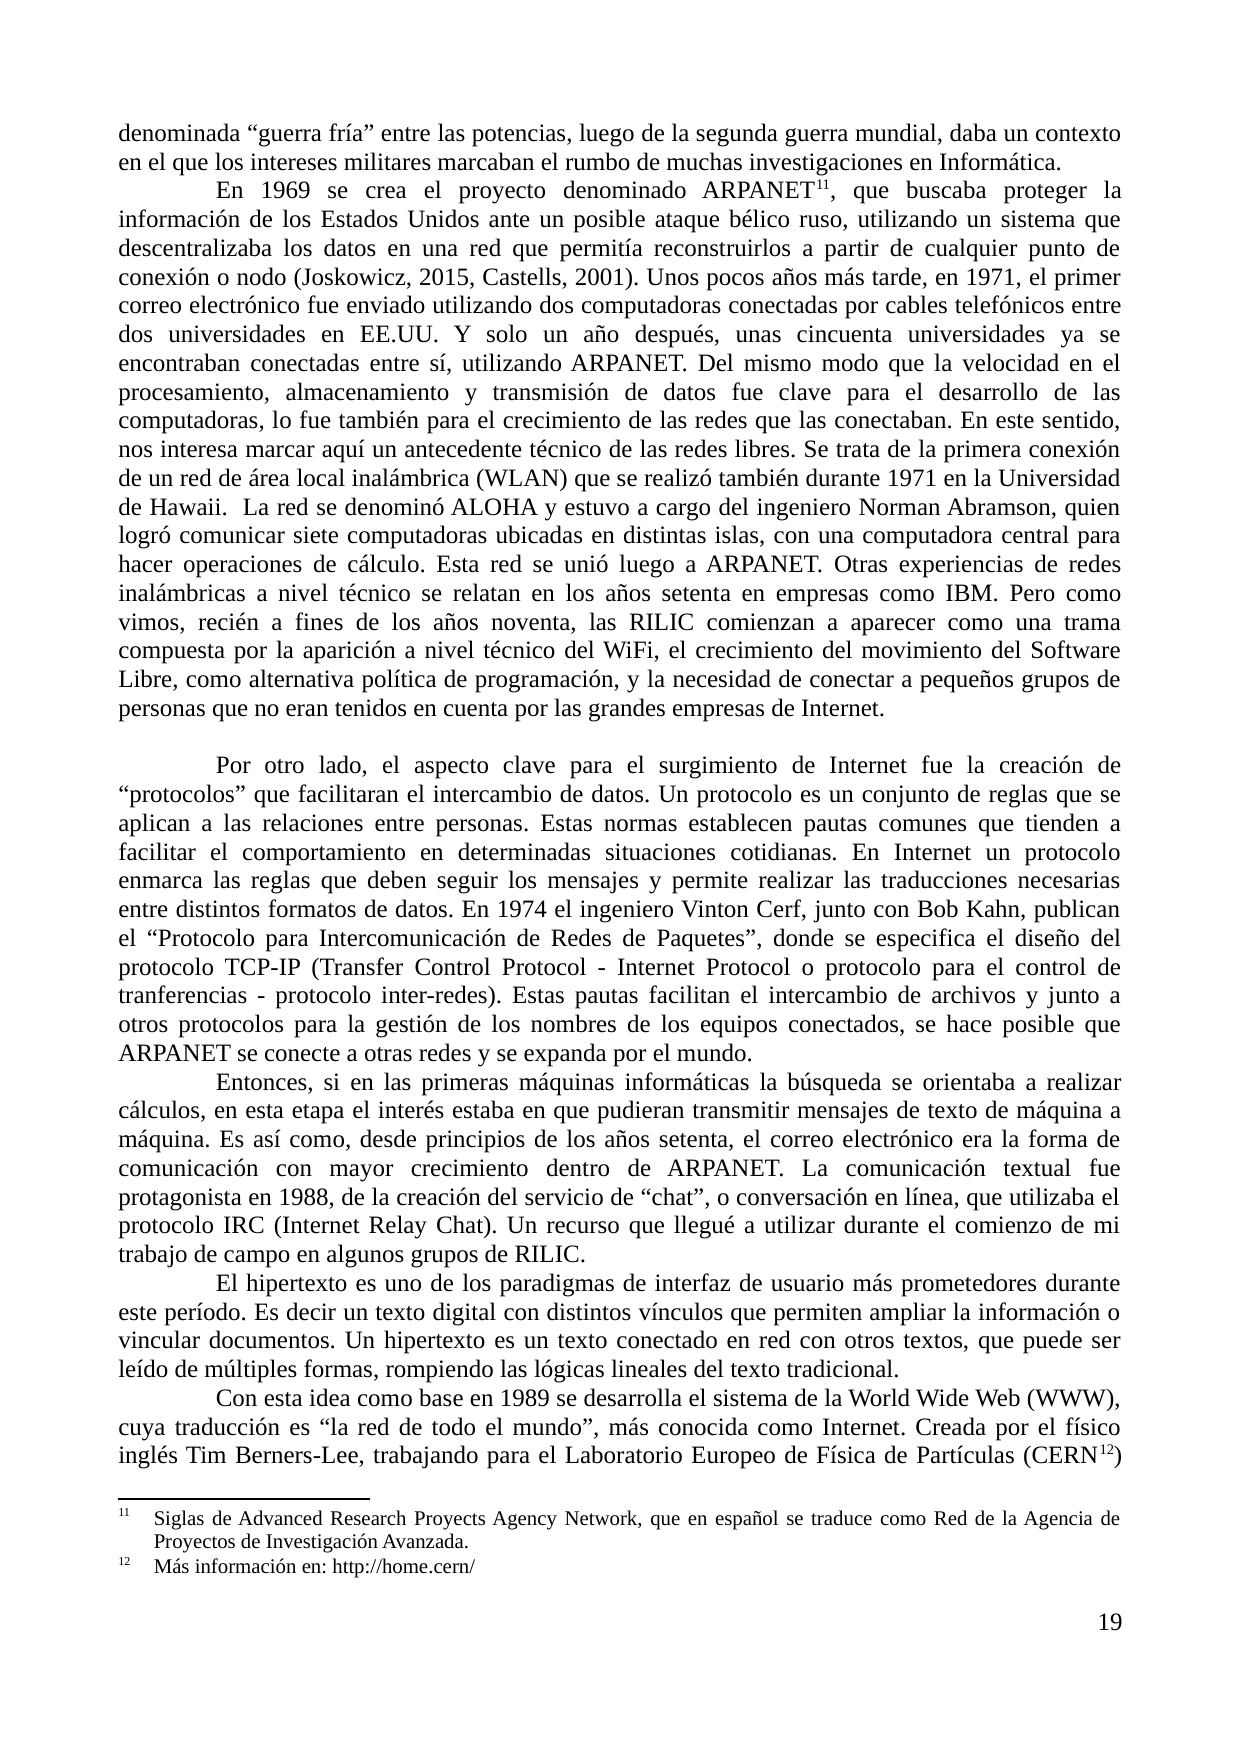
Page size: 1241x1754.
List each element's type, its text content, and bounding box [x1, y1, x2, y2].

text Con esta idea como base en 1989 se desarrolla el sistema de la World Wide Web (WWW), cuya traducción es “la red de todo el mundo”, más conocida como Internet. Creada por el físico inglés Tim Berners-Lee, trabajando para el Laboratorio Europeo de Física de Partículas (CERN) con sede en Suiza, llevó a la práctica algunas ideas anteriores sobre el manejo de información hipertextual. El equipo de Berners-Lee desarrolló el lenguaje de programación HTML (HyperText Markup Language) o lenguaje de etiquetas de hipertexto, el protocolo de transferencia de datos HTTP (HyperText Transfer Protocol) y el sistema de localización de objetos en la web URL (Uniform Resource Locator). Todas estas herramientas facilitarían el intercambio de archivos y textos en la red. El CERN era por ese entonces un nodo de Internet en Europa y distribuyó en forma pública y gratuita estos desarrollos. En poco tiempo se desarrollaron varios “navegadores web”, que eran programas que permitían leer las páginas de la web con forma de grandes hipertextos. Luego los gráficos aparecieron de la mano de “Mosaic”, un navegador web desarrollado en 1993 por un equipo liderado por Marc Andreessen, en la Universidad de Illinois. Inmediatamente le siguieron otros navegadores como el “Netscape” en 1994 y el “Explorer” de Microsoft en 1995. [118, 1383, 1122, 1469]
text El hipertexto es uno de los paradigmas de interfaz de usuario más prometedores durante este período. Es decir un texto digital con distintos vínculos que permiten ampliar la información o vincular documentos. Un hipertexto es un texto conectado en red con otros textos, que puede ser leído de múltiples formas, rompiendo las lógicas lineales del texto tradicional. [118, 1268, 1122, 1383]
text Siglas de Advanced Research Proyects Agency Network, que en español se traduce como Red de la Agencia de Proyectos de Investigación Avanzada. [118, 1505, 1122, 1553]
text denominada “guerra fría” entre las potencias, luego de la segunda guerra mundial, daba un contexto en el que los intereses militares marcaban el rumbo de muchas investigaciones en Informática. [118, 118, 1122, 176]
text Más información en: http://home.cern/ [118, 1553, 1122, 1578]
text Por otro lado, el aspecto clave para el surgimiento de Internet fue la creación de “protocolos” que facilitaran el intercambio de datos. Un protocolo es un conjunto de reglas que se aplican a las relaciones entre personas. Estas normas establecen pautas comunes que tienden a facilitar el comportamiento en determinadas situaciones cotidianas. En Internet un protocolo enmarca las reglas que deben seguir los mensajes y permite realizar las traducciones necesarias entre distintos formatos de datos. En 1974 el ingeniero Vinton Cerf, junto con Bob Kahn, publican el “Protocolo para Intercomunicación de Redes de Paquetes”, donde se especifica el diseño del protocolo TCP-IP (Transfer Control Protocol - Internet Protocol o protocolo para el control de tranferencias - protocolo inter-redes). Estas pautas facilitan el intercambio de archivos y junto a otros protocolos para la gestión de los nombres de los equipos conectados, se hace posible que ARPANET se conecte a otras redes y se expanda por el mundo. [118, 751, 1122, 1067]
text En 1969 se crea el proyecto denominado ARPANET, que buscaba proteger la información de los Estados Unidos ante un posible ataque bélico ruso, utilizando un sistema que descentralizaba los datos en una red que permitía reconstruirlos a partir de cualquier punto de conexión o nodo (Joskowicz, 2015, Castells, 2001). Unos pocos años más tarde, en 1971, el primer correo electrónico fue enviado utilizando dos computadoras conectadas por cables telefónicos entre dos universidades en EE.UU. Y solo un año después, unas cincuenta universidades ya se encontraban conectadas entre sí, utilizando ARPANET. Del mismo modo que la velocidad en el procesamiento, almacenamiento y transmisión de datos fue clave para el desarrollo de las computadoras, lo fue también para el crecimiento de las redes que las conectaban. En este sentido, nos interesa marcar aquí un antecedente técnico de las redes libres. Se trata de la primera conexión de un red de área local inalámbrica (WLAN) que se realizó también durante 1971 en la Universidad de Hawaii. La red se denominó ALOHA y estuvo a cargo del ingeniero Norman Abramson, quien logró comunicar siete computadoras ubicadas en distintas islas, con una computadora central para hacer operaciones de cálculo. Esta red se unió luego a ARPANET. Otras experiencias de redes inalámbricas a nivel técnico se relatan en los años setenta en empresas como IBM. Pero como vimos, recién a fines de los años noventa, las RILIC comienzan a aparecer como una trama compuesta por la aparición a nivel técnico del WiFi, el crecimiento del movimiento del Software Libre, como alternativa política de programación, y la necesidad de conectar a pequeños grupos de personas que no eran tenidos en cuenta por las grandes empresas de Internet. [118, 176, 1122, 722]
text Entonces, si en las primeras máquinas informáticas la búsqueda se orientaba a realizar cálculos, en esta etapa el interés estaba en que pudieran transmitir mensajes de texto de máquina a máquina. Es así como, desde principios de los años setenta, el correo electrónico era la forma de comunicación con mayor crecimiento dentro de ARPANET. La comunicación textual fue protagonista en 1988, de la creación del servicio de “chat”, o conversación en línea, que utilizaba el protocolo IRC (Internet Relay Chat). Un recurso que llegué a utilizar durante el comienzo de mi trabajo de campo en algunos grupos de RILIC. [118, 1067, 1122, 1268]
